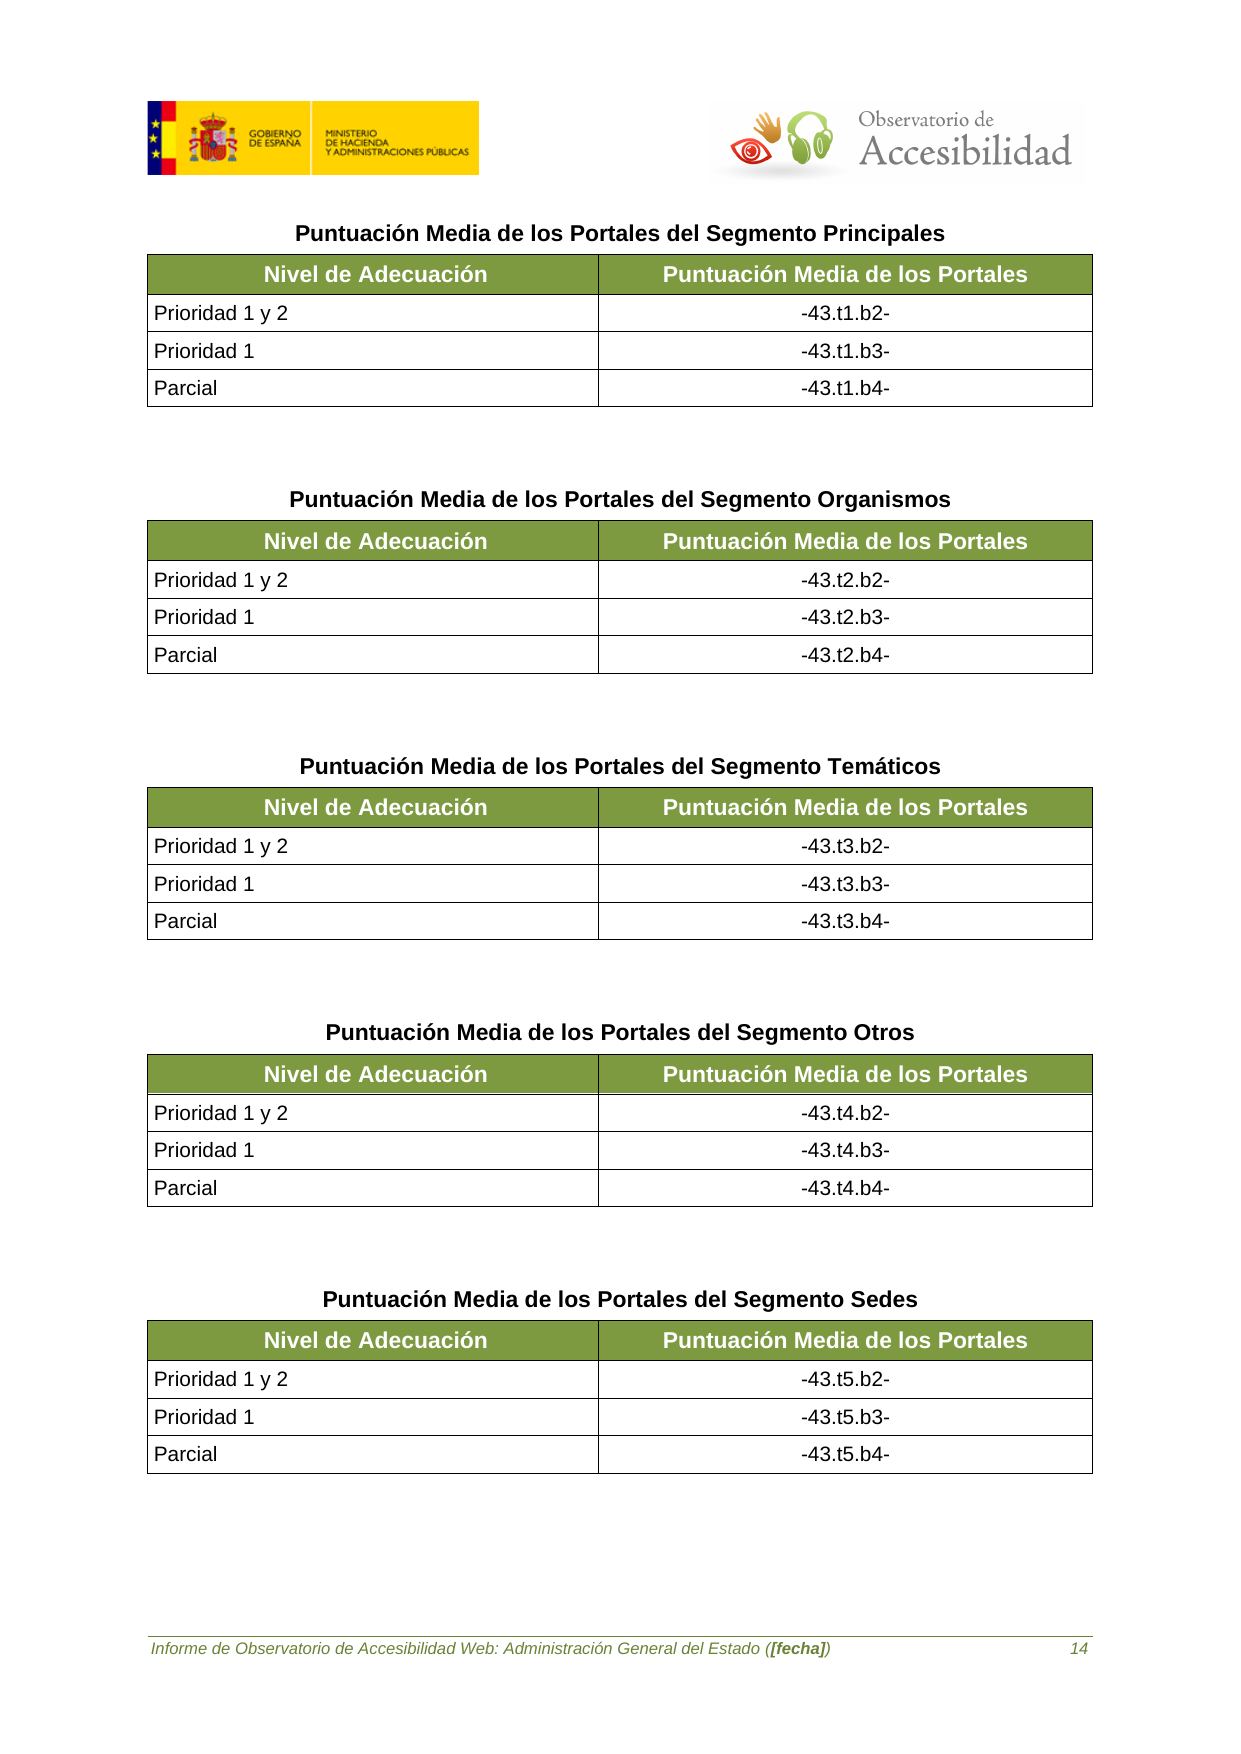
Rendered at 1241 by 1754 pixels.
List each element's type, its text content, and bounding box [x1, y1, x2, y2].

table_header Puntuación Media de los Portales [599, 1321, 1092, 1360]
table_cell Parcial [148, 903, 598, 939]
table_header Nivel de Adecuación [148, 521, 598, 560]
table_cell Prioridad 1 [148, 332, 598, 369]
table_cell -43.t2.b2- [599, 561, 1092, 598]
table_header Puntuación Media de los Portales [599, 521, 1092, 560]
text Puntuación Media de los Portales del Segmento Temáticos [148, 753, 1092, 779]
table_header Puntuación Media de los Portales [599, 1055, 1092, 1093]
table_cell Prioridad 1 y 2 [148, 1361, 598, 1397]
text Puntuación Media de los Portales del Segmento Sedes [148, 1286, 1092, 1312]
table_cell -43.t5.b4- [599, 1436, 1092, 1472]
table_cell Prioridad 1 [148, 1132, 598, 1168]
text Puntuación Media de los Portales del Segmento Principales [148, 220, 1092, 246]
table_cell -43.t1.b2- [599, 295, 1092, 331]
table_cell -43.t3.b3- [599, 865, 1092, 902]
table_cell -43.t4.b4- [599, 1170, 1092, 1206]
table_cell Parcial [148, 636, 598, 673]
table_cell Prioridad 1 [148, 1399, 598, 1435]
picture [147, 101, 479, 175]
table_cell -43.t4.b2- [599, 1095, 1092, 1131]
table_cell -43.t5.b2- [599, 1361, 1092, 1397]
picture [710, 102, 1086, 185]
table_cell -43.t4.b3- [599, 1132, 1092, 1168]
table_cell -43.t3.b4- [599, 903, 1092, 939]
table_header Nivel de Adecuación [148, 1055, 598, 1093]
table_cell Prioridad 1 [148, 599, 598, 635]
text Puntuación Media de los Portales del Segmento Organismos [148, 486, 1092, 513]
table_cell Parcial [148, 1436, 598, 1472]
table_header Nivel de Adecuación [148, 1321, 598, 1360]
table_cell Prioridad 1 y 2 [148, 561, 598, 598]
table_header Nivel de Adecuación [148, 255, 598, 294]
table_cell -43.t3.b2- [599, 828, 1092, 864]
table_cell Parcial [148, 1170, 598, 1206]
table_header Puntuación Media de los Portales [599, 255, 1092, 294]
table_cell Prioridad 1 y 2 [148, 828, 598, 864]
table_cell -43.t1.b4- [599, 370, 1092, 406]
table_cell -43.t2.b4- [599, 636, 1092, 673]
text Puntuación Media de los Portales del Segmento Otros [148, 1019, 1092, 1046]
table_cell Prioridad 1 [148, 865, 598, 902]
table_cell Parcial [148, 370, 598, 406]
table_cell Prioridad 1 y 2 [148, 295, 598, 331]
table_header Puntuación Media de los Portales [599, 788, 1092, 827]
table_cell -43.t2.b3- [599, 599, 1092, 635]
table_cell -43.t1.b3- [599, 332, 1092, 369]
table_cell -43.t5.b3- [599, 1399, 1092, 1435]
table_cell Prioridad 1 y 2 [148, 1095, 598, 1131]
table_header Nivel de Adecuación [148, 788, 598, 827]
